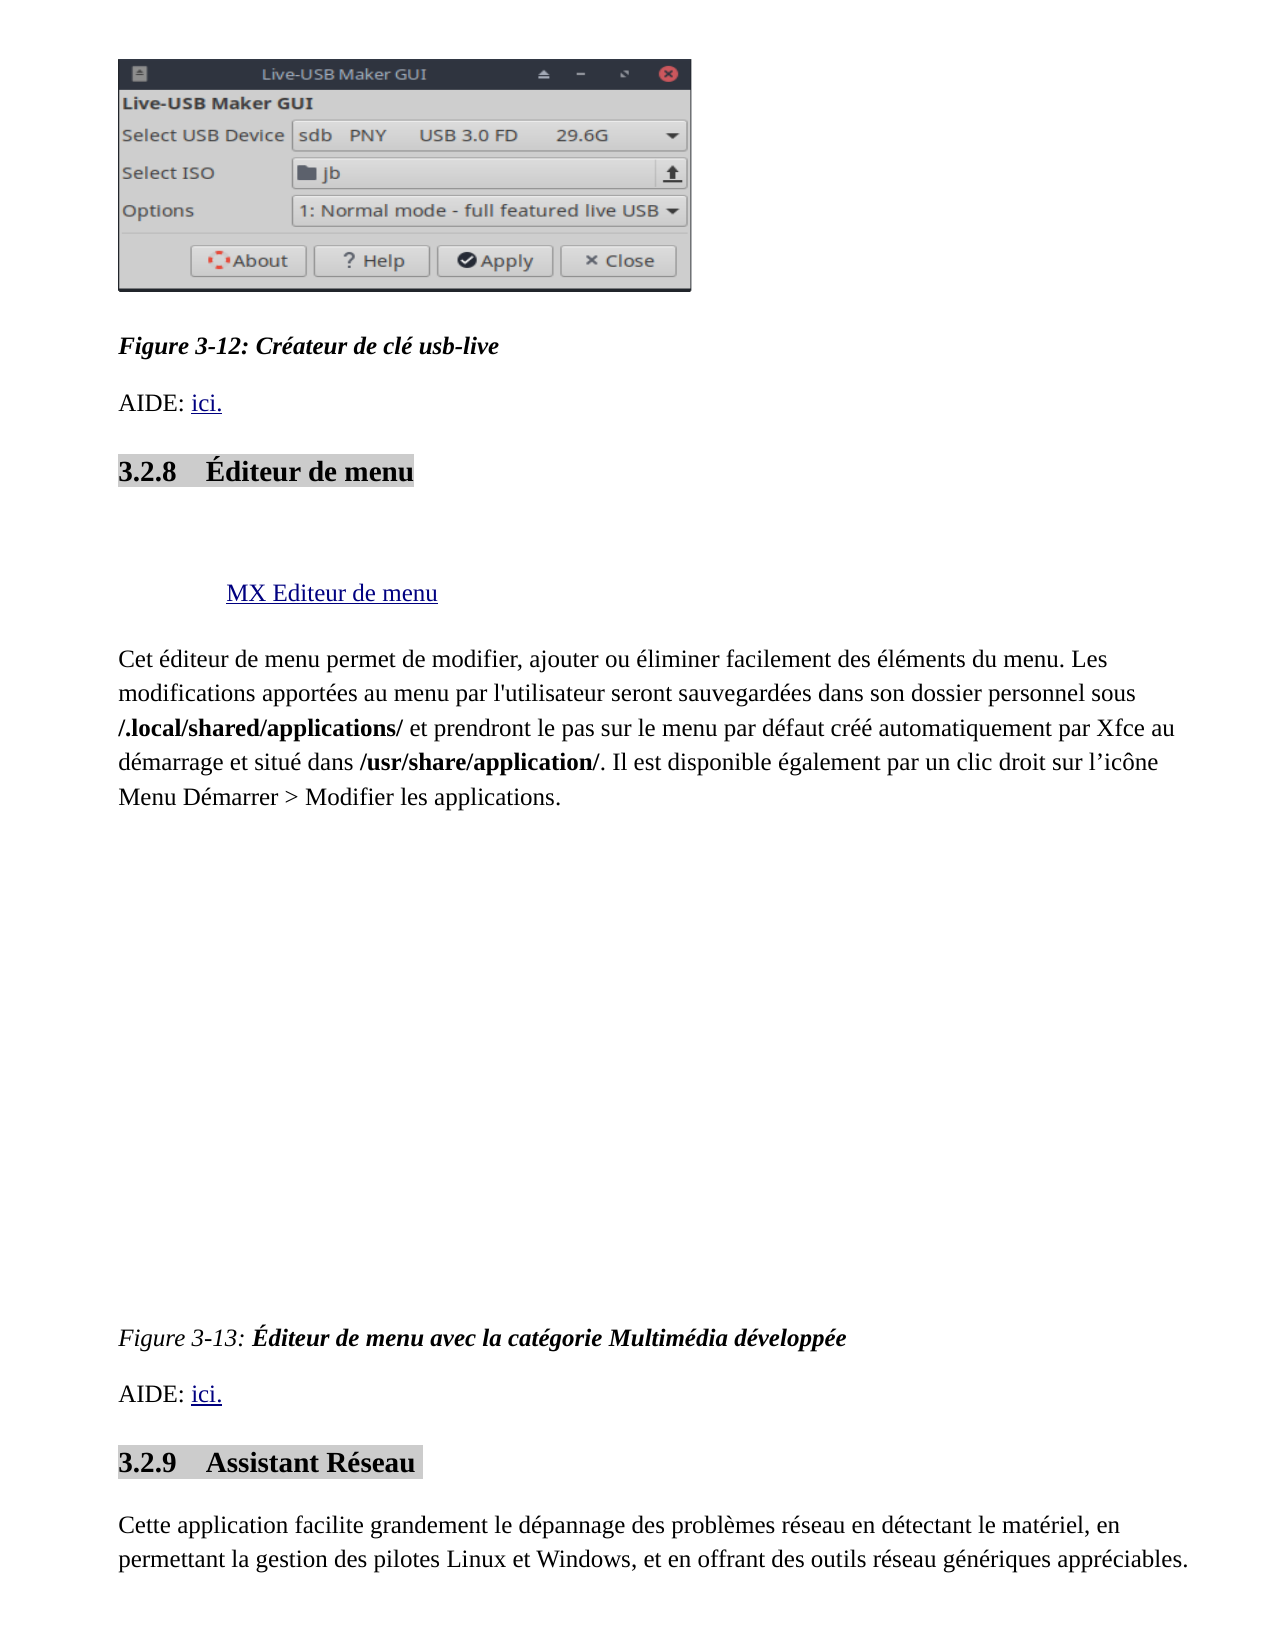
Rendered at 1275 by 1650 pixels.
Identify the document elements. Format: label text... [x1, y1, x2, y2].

picture [118, 59, 692, 292]
text AIDE: ici. [118, 1379, 1216, 1408]
subtitle 3.2.9 Assistant Réseau [423, 1445, 1216, 1479]
text Cette application facilite grandement le dépannage des problèmes réseau en détectant le matériel, en permettant la gestion des pilotes Linux et Windows, et en offrant des outils réseau génériques appréciables. [118, 1510, 1216, 1573]
text Cet éditeur de menu permet de modifier, ajouter ou éliminer facilement des éléments du menu. Les modifications apportées au menu par l'utilisateur seront sauvegardées dans son dossier personnel sous /.local/shared/applications/ et prendront le pas sur le menu par défaut créé automatiquement par Xfce au démarrage et situé dans /usr/share/application/. Il est disponible également par un clic droit sur l’icône Menu Démarrer > Modifier les applications. [118, 644, 1216, 810]
text Figure 3-13: Éditeur de menu avec la catégorie Multimédia développée [118, 1323, 1216, 1351]
text Figure 3-12: Créateur de clé usb-live [118, 331, 1216, 360]
text MX Editeur de menu [118, 518, 1216, 607]
text AIDE: ici. [118, 388, 1216, 417]
subtitle 3.2.8 Éditeur de menu [414, 454, 1216, 487]
